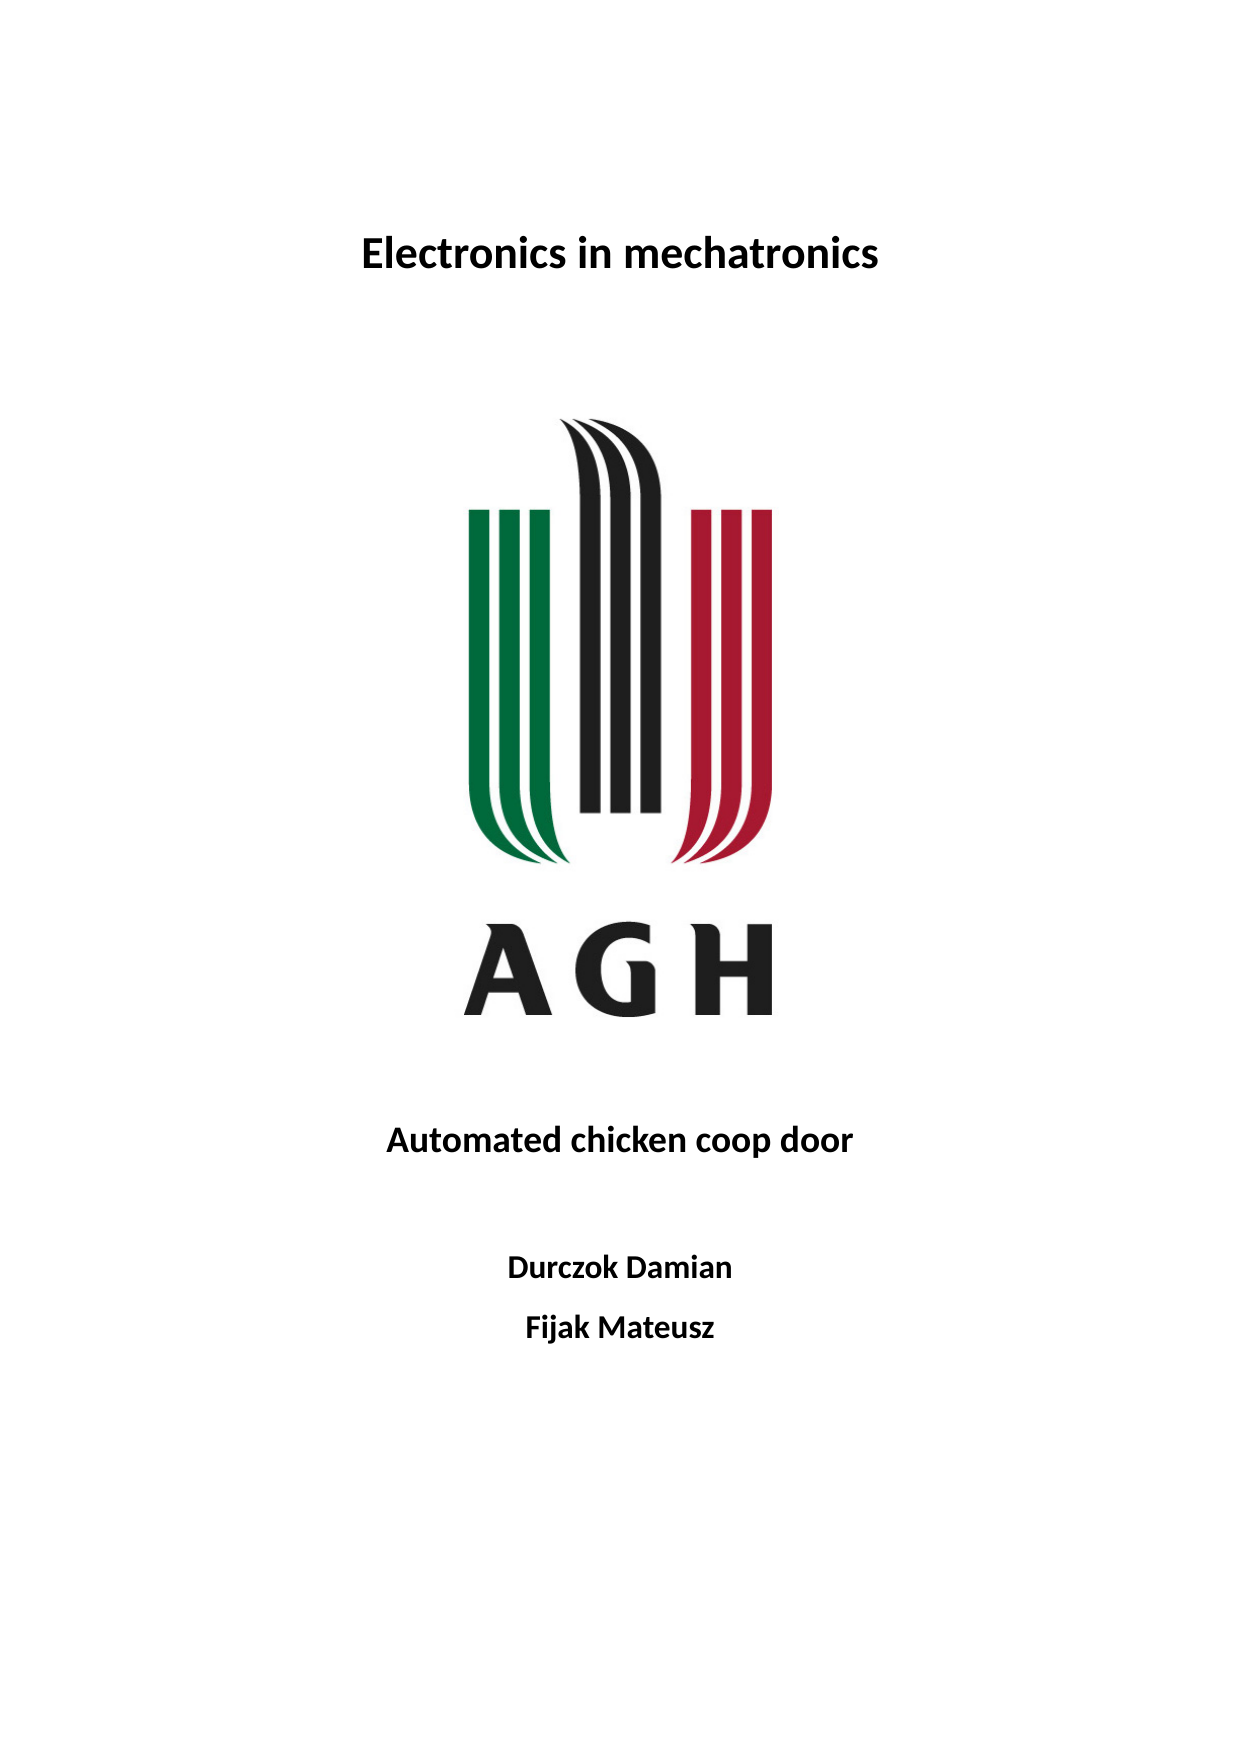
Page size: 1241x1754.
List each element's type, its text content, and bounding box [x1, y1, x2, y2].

text Electronics in mechatronics [148, 223, 1093, 279]
picture [382, 345, 859, 1098]
text Automated chicken coop door [148, 1116, 1093, 1162]
text Durczok Damian [148, 1247, 1093, 1287]
text Fijak Mateusz [148, 1306, 1093, 1347]
